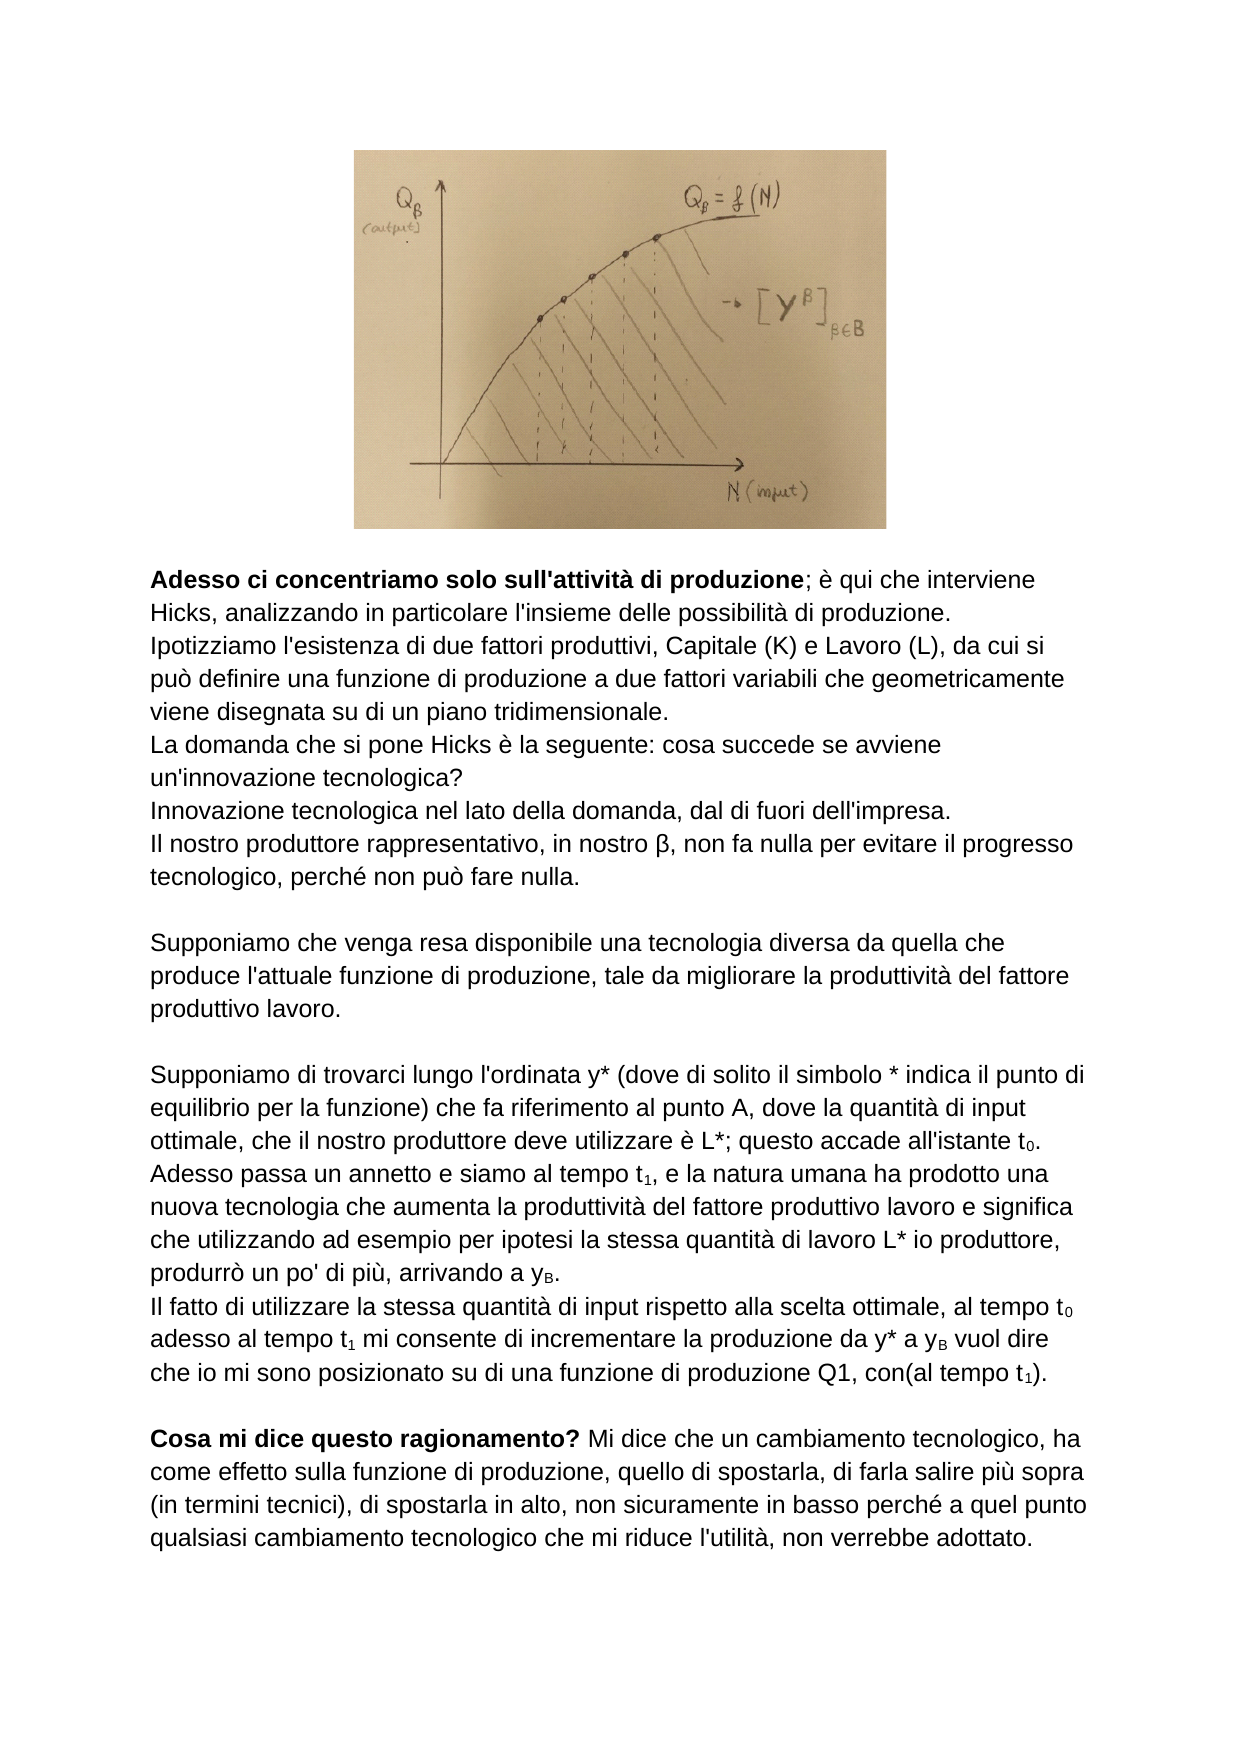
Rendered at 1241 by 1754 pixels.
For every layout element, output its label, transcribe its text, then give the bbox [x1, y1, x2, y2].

text Il fatto di utilizzare la stessa quantità di input rispetto alla scelta ottimale, al tempo t0 adesso al tempo t1 mi consente di incrementare la produzione da y* a yB vuol dire che io mi sono posizionato su di una funzione di produzione Q1, con(al tempo t1). [150, 1291, 1090, 1386]
picture [353, 150, 887, 529]
text Ipotizziamo l'esistenza di due fattori produttivi, Capitale (K) e Lavoro (L), da cui si può definire una funzione di produzione a due fattori variabili che geometricamente viene disegnata su di un piano tridimensionale. [150, 631, 1090, 726]
text Adesso ci concentriamo solo sull'attività di produzione; è qui che interviene Hicks, analizzando in particolare l'insieme delle possibilità di produzione. [150, 565, 1090, 627]
text Innovazione tecnologica nel lato della domanda, dal di fuori dell'impresa. [150, 796, 1090, 825]
text Supponiamo di trovarci lungo l'ordinata y* (dove di solito il simbolo * indica il punto di equilibrio per la funzione) che fa riferimento al punto A, dove la quantità di input ottimale, che il nostro produttore deve utilizzare è L*; questo accade all'istante t0. [150, 1060, 1090, 1155]
text La domanda che si pone Hicks è la seguente: cosa succede se avviene un'innovazione tecnologica? [150, 730, 1090, 792]
text Supponiamo che venga resa disponibile una tecnologia diversa da quella che produce l'attuale funzione di produzione, tale da migliorare la produttività del fattore produttivo lavoro. [150, 928, 1090, 1023]
text Il nostro produttore rappresentativo, in nostro β, non fa nulla per evitare il progresso tecnologico, perché non può fare nulla. [150, 829, 1090, 891]
text Adesso passa un annetto e siamo al tempo t1, e la natura umana ha prodotto una nuova tecnologia che aumenta la produttività del fattore produttivo lavoro e significa che utilizzando ad esempio per ipotesi la stessa quantità di lavoro L* io produttore, produrrò un po' di più, arrivando a yB. [150, 1159, 1090, 1287]
text Cosa mi dice questo ragionamento? Mi dice che un cambiamento tecnologico, ha come effetto sulla funzione di produzione, quello di spostarla, di farla salire più sopra (in termini tecnici), di spostarla in alto, non sicuramente in basso perché a quel punto qualsiasi cambiamento tecnologico che mi riduce l'utilità, non verrebbe adottato. [150, 1423, 1090, 1551]
